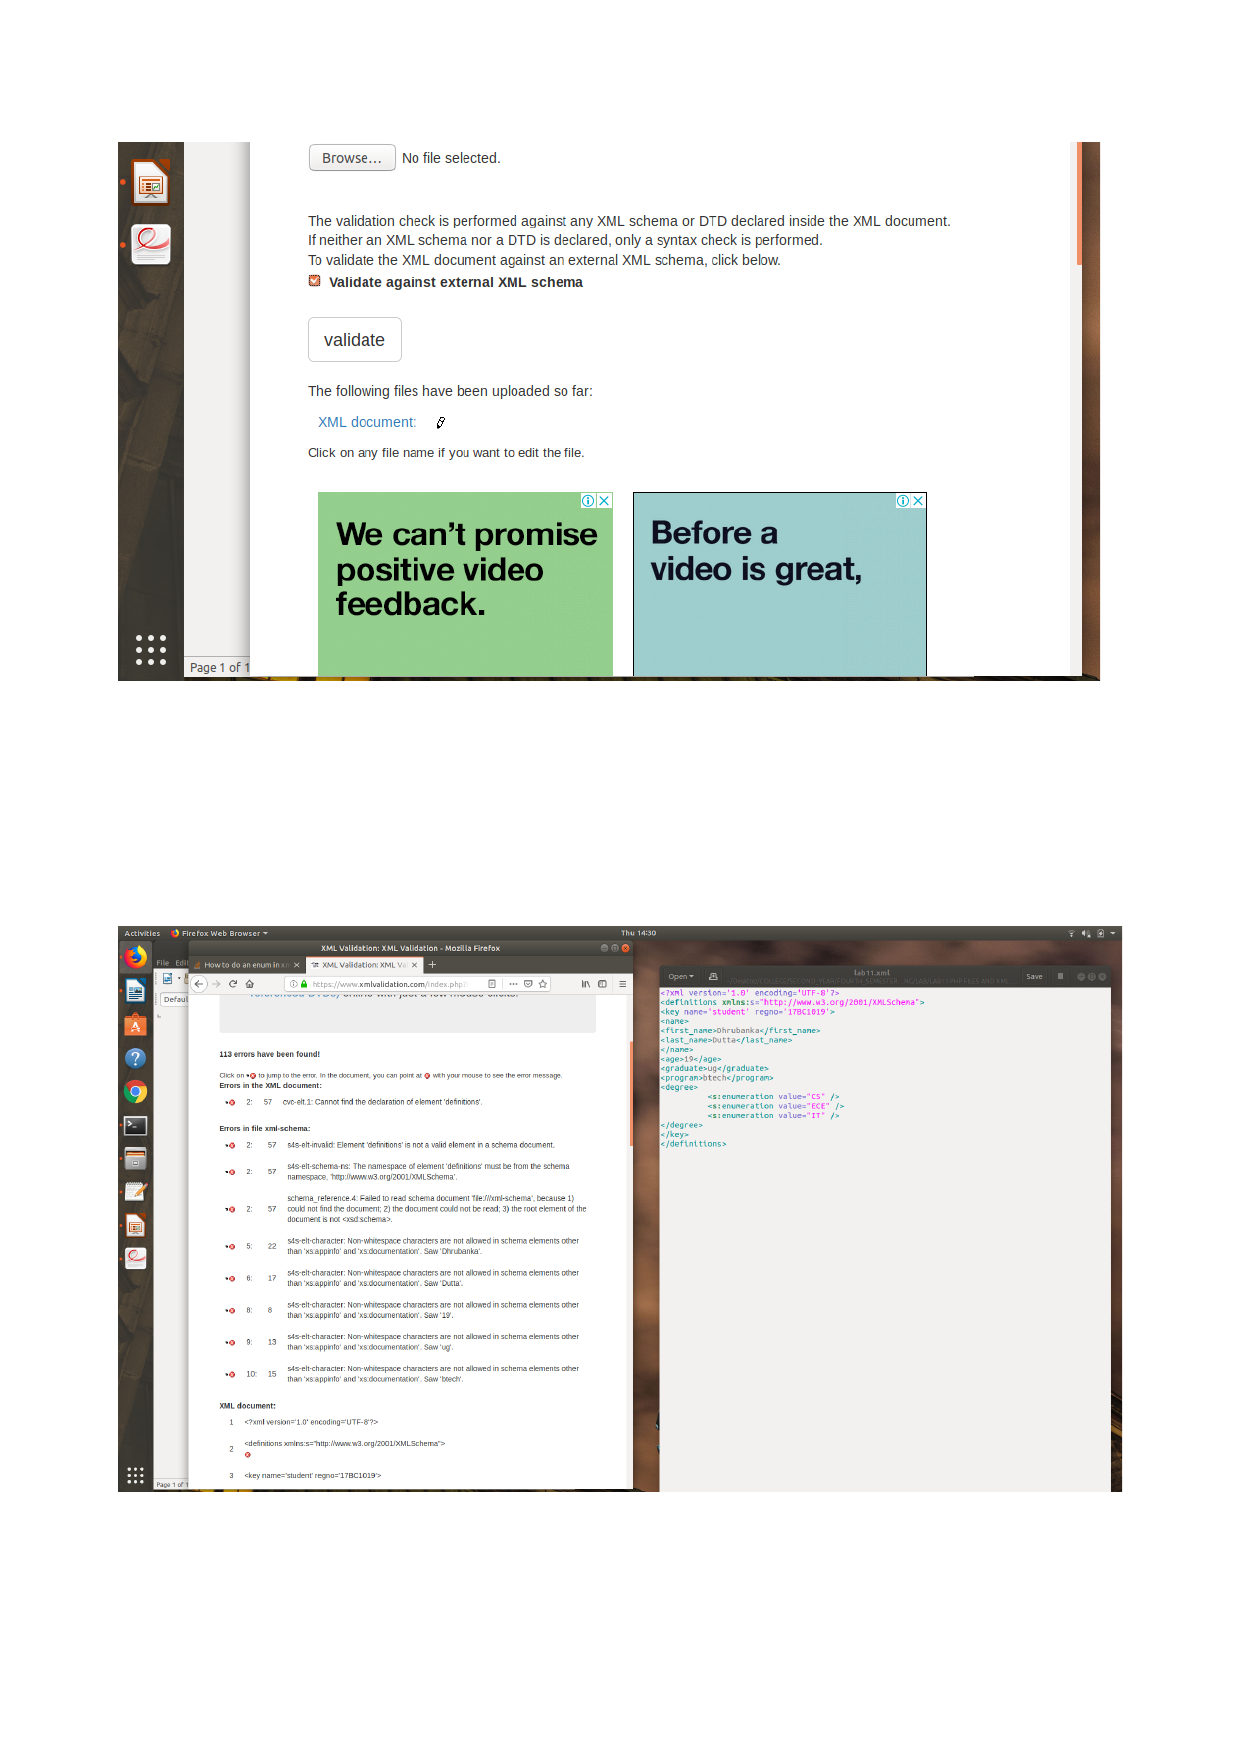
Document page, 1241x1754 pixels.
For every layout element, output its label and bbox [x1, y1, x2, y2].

picture [118, 926, 1123, 1492]
